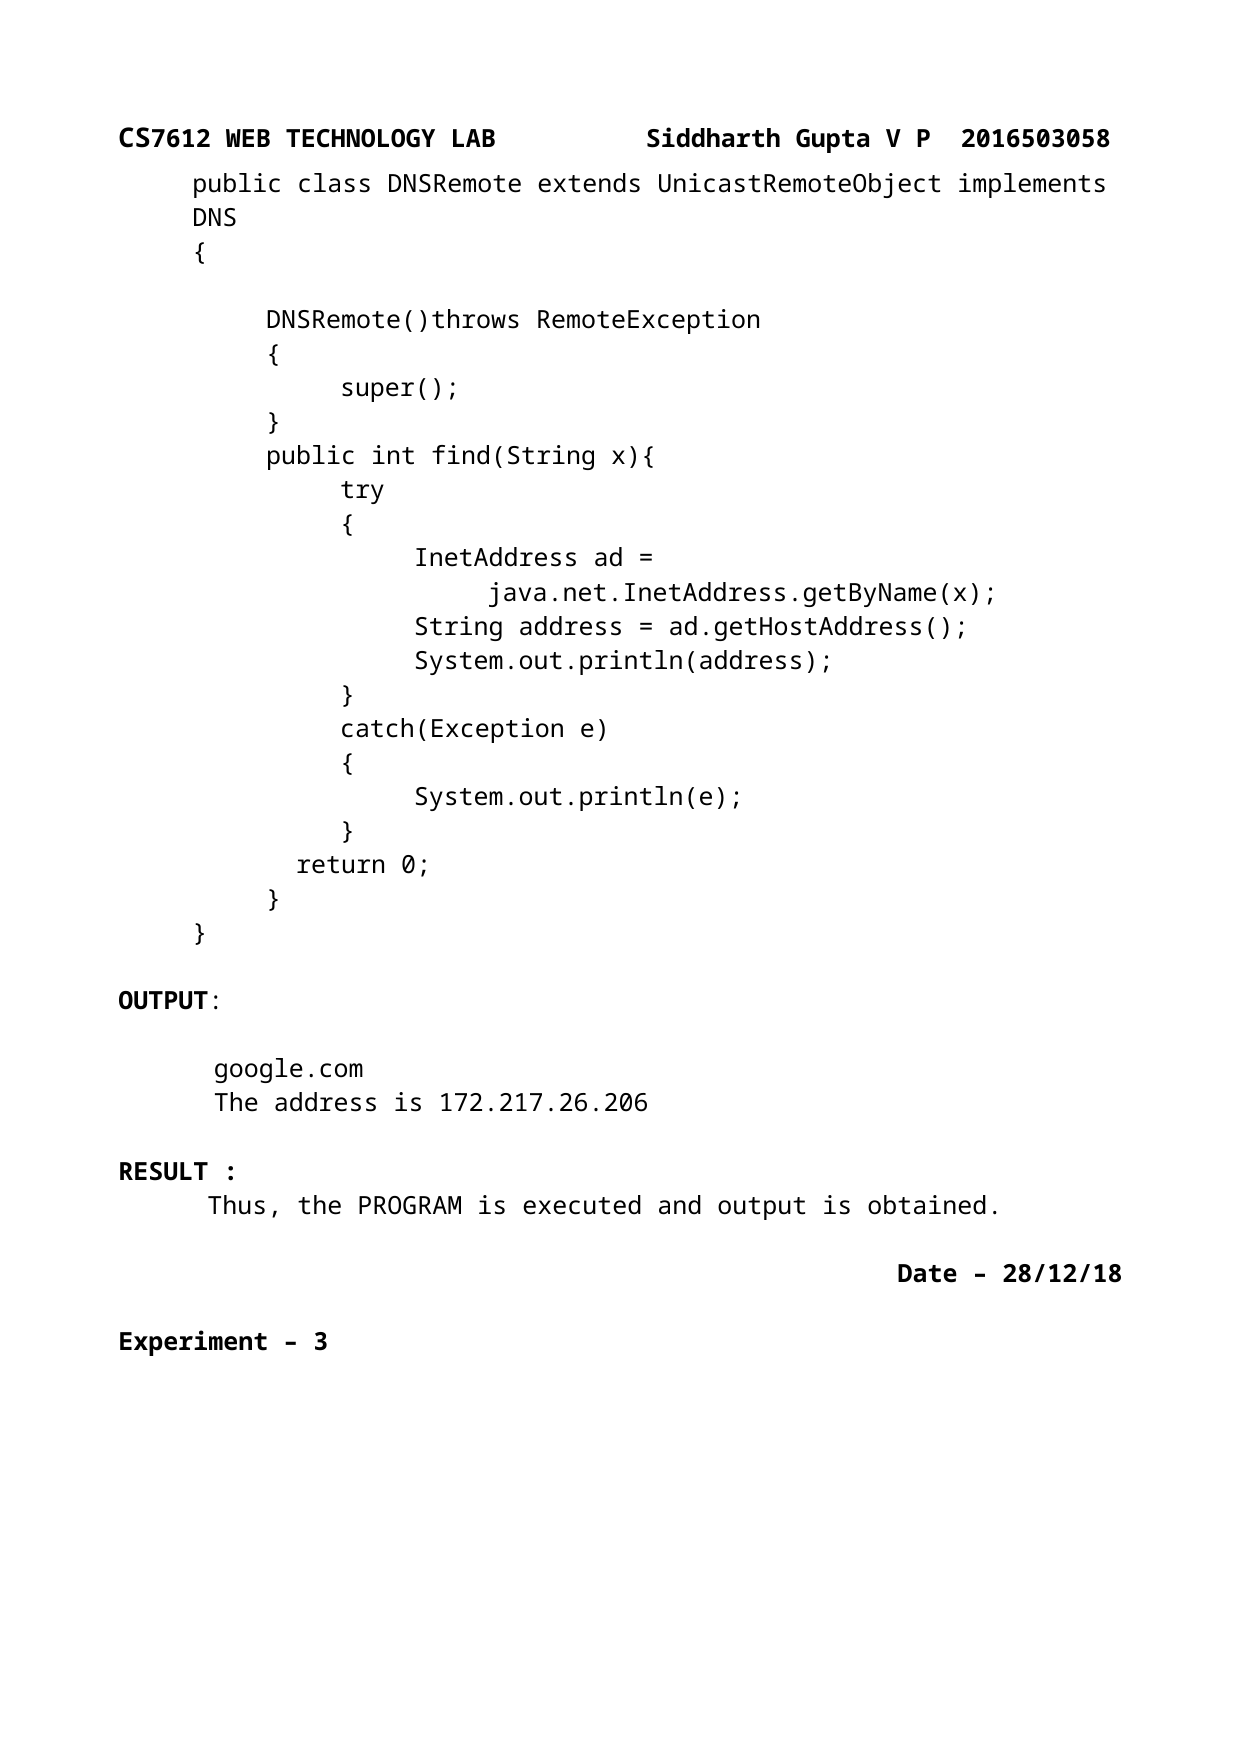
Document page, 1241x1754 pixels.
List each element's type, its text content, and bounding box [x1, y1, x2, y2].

text { [192, 336, 1122, 370]
text { [192, 233, 1122, 268]
text try [192, 472, 1122, 506]
text Experiment – 3 [118, 1323, 1122, 1358]
text Date – 28/12/18 [118, 1255, 1122, 1289]
text } [192, 404, 1122, 438]
text catch(Exception e) [192, 710, 1122, 744]
text return 0; [192, 847, 1122, 881]
text } [192, 676, 1122, 710]
text } [192, 813, 1122, 847]
text { [192, 744, 1122, 778]
text OUTPUT: [118, 983, 1122, 1017]
text System.out.println(e); [192, 778, 1122, 813]
text InetAddress ad = java.net.InetAddress.getByName(x); [192, 540, 1122, 608]
text Thus, the PROGRAM is executed and output is obtained. [118, 1187, 1122, 1221]
text String address = ad.getHostAddress(); [192, 608, 1122, 642]
text The address is 172.217.26.206 [118, 1085, 1122, 1119]
text DNSRemote()throws RemoteException [192, 302, 1122, 336]
text RESULT : [118, 1153, 1122, 1187]
text } [192, 915, 1122, 949]
text google.com [118, 1051, 1122, 1085]
text public int find(String x){ [192, 438, 1122, 472]
text { [192, 506, 1122, 540]
text System.out.println(address); [192, 642, 1122, 676]
text } [192, 881, 1122, 915]
text super(); [192, 370, 1122, 404]
text public class DNSRemote extends UnicastRemoteObject implements DNS [192, 165, 1122, 233]
